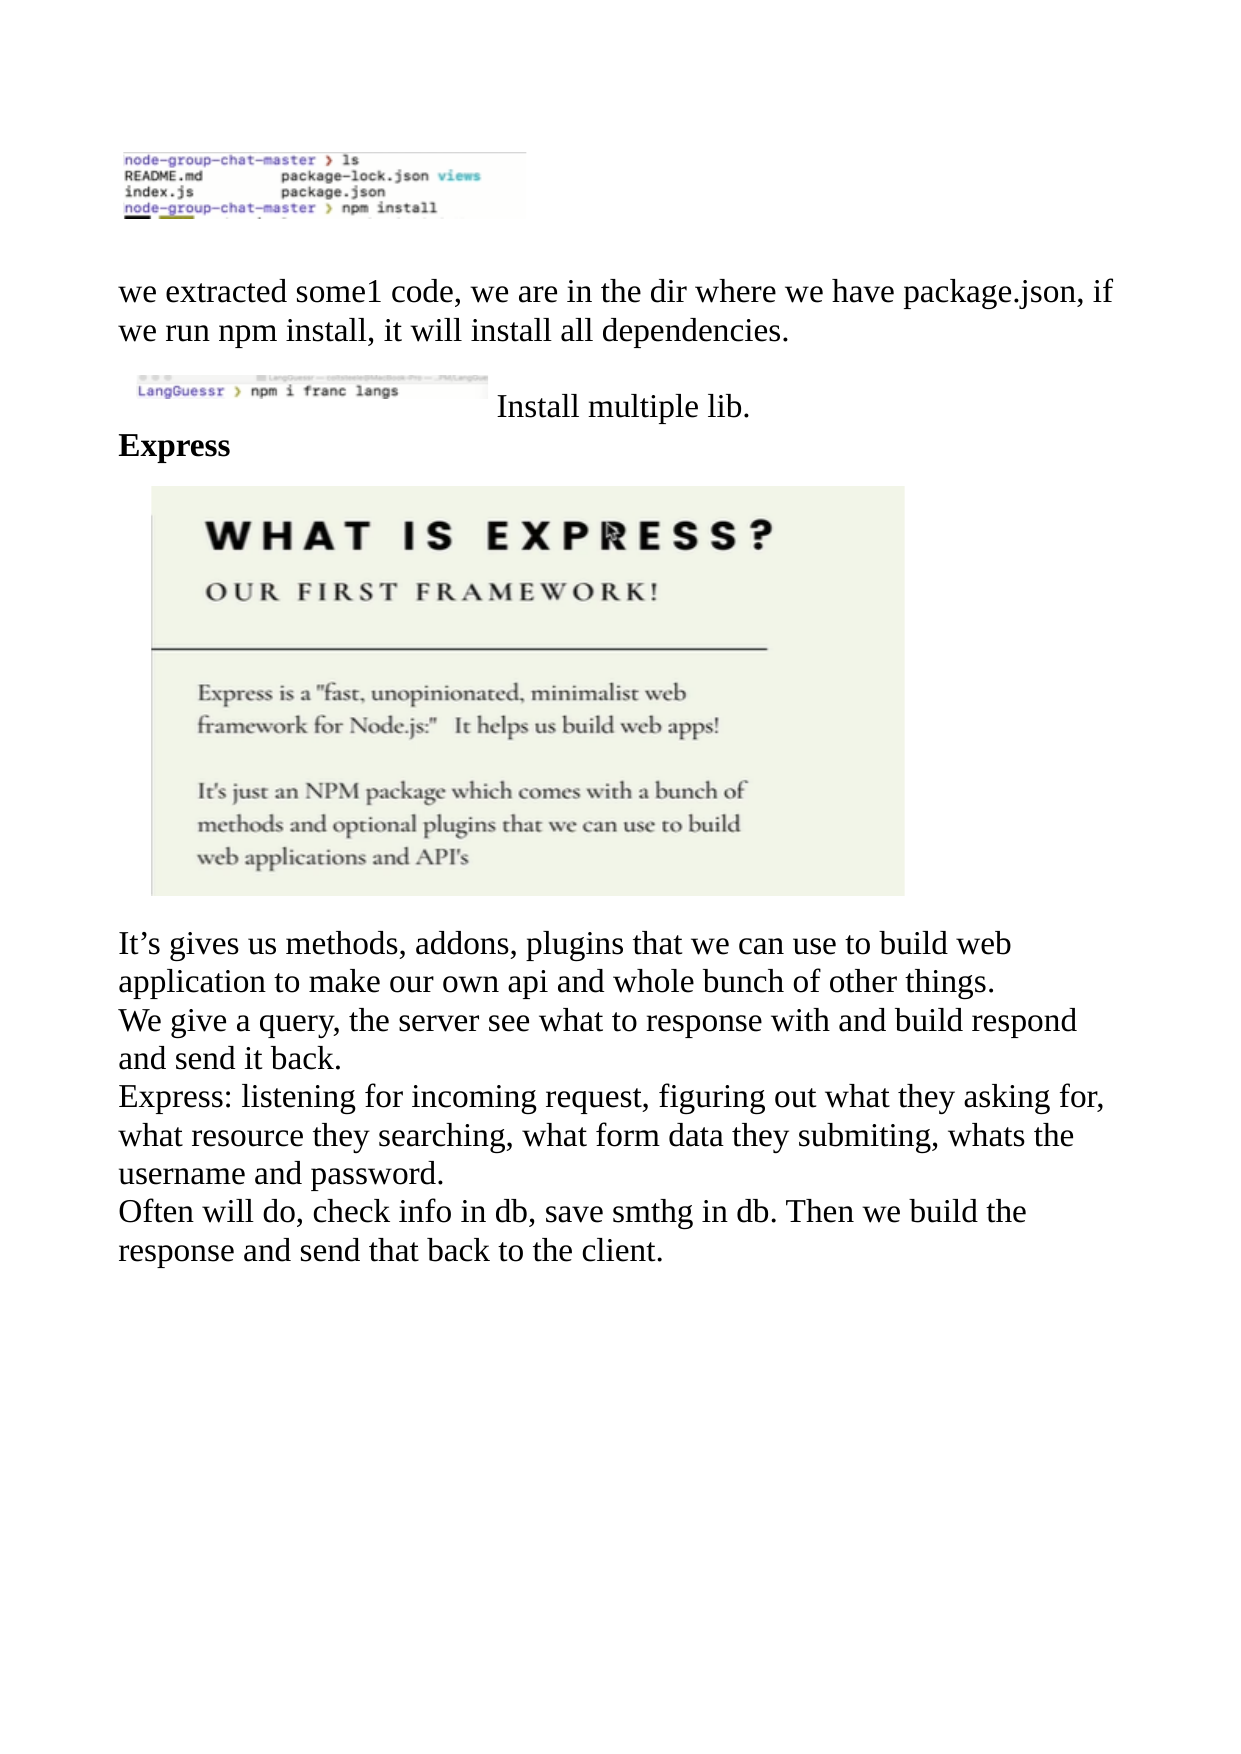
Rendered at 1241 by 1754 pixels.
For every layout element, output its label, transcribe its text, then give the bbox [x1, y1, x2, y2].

picture [136, 375, 489, 399]
text Install multiple lib. [118, 386, 1122, 425]
text We give a query, the server see what to response with and build respond and send it back. [118, 1000, 1122, 1076]
text It’s gives us methods, addons, plugins that we can use to build web application to make our own api and whole bunch of other things. [118, 923, 1122, 1000]
picture [123, 152, 527, 219]
text Express [118, 425, 1122, 463]
text Often will do, check info in db, save smthg in db. Then we build the response and send that back to the client. [118, 1191, 1122, 1268]
text Express: listening for incoming request, figuring out what they asking for, what resource they searching, what form data they submiting, whats the username and password. [118, 1076, 1122, 1191]
text we extracted some1 code, we are in the dir where we have package.json, if we run npm install, it will install all dependencies. [118, 271, 1122, 348]
picture [151, 486, 905, 896]
